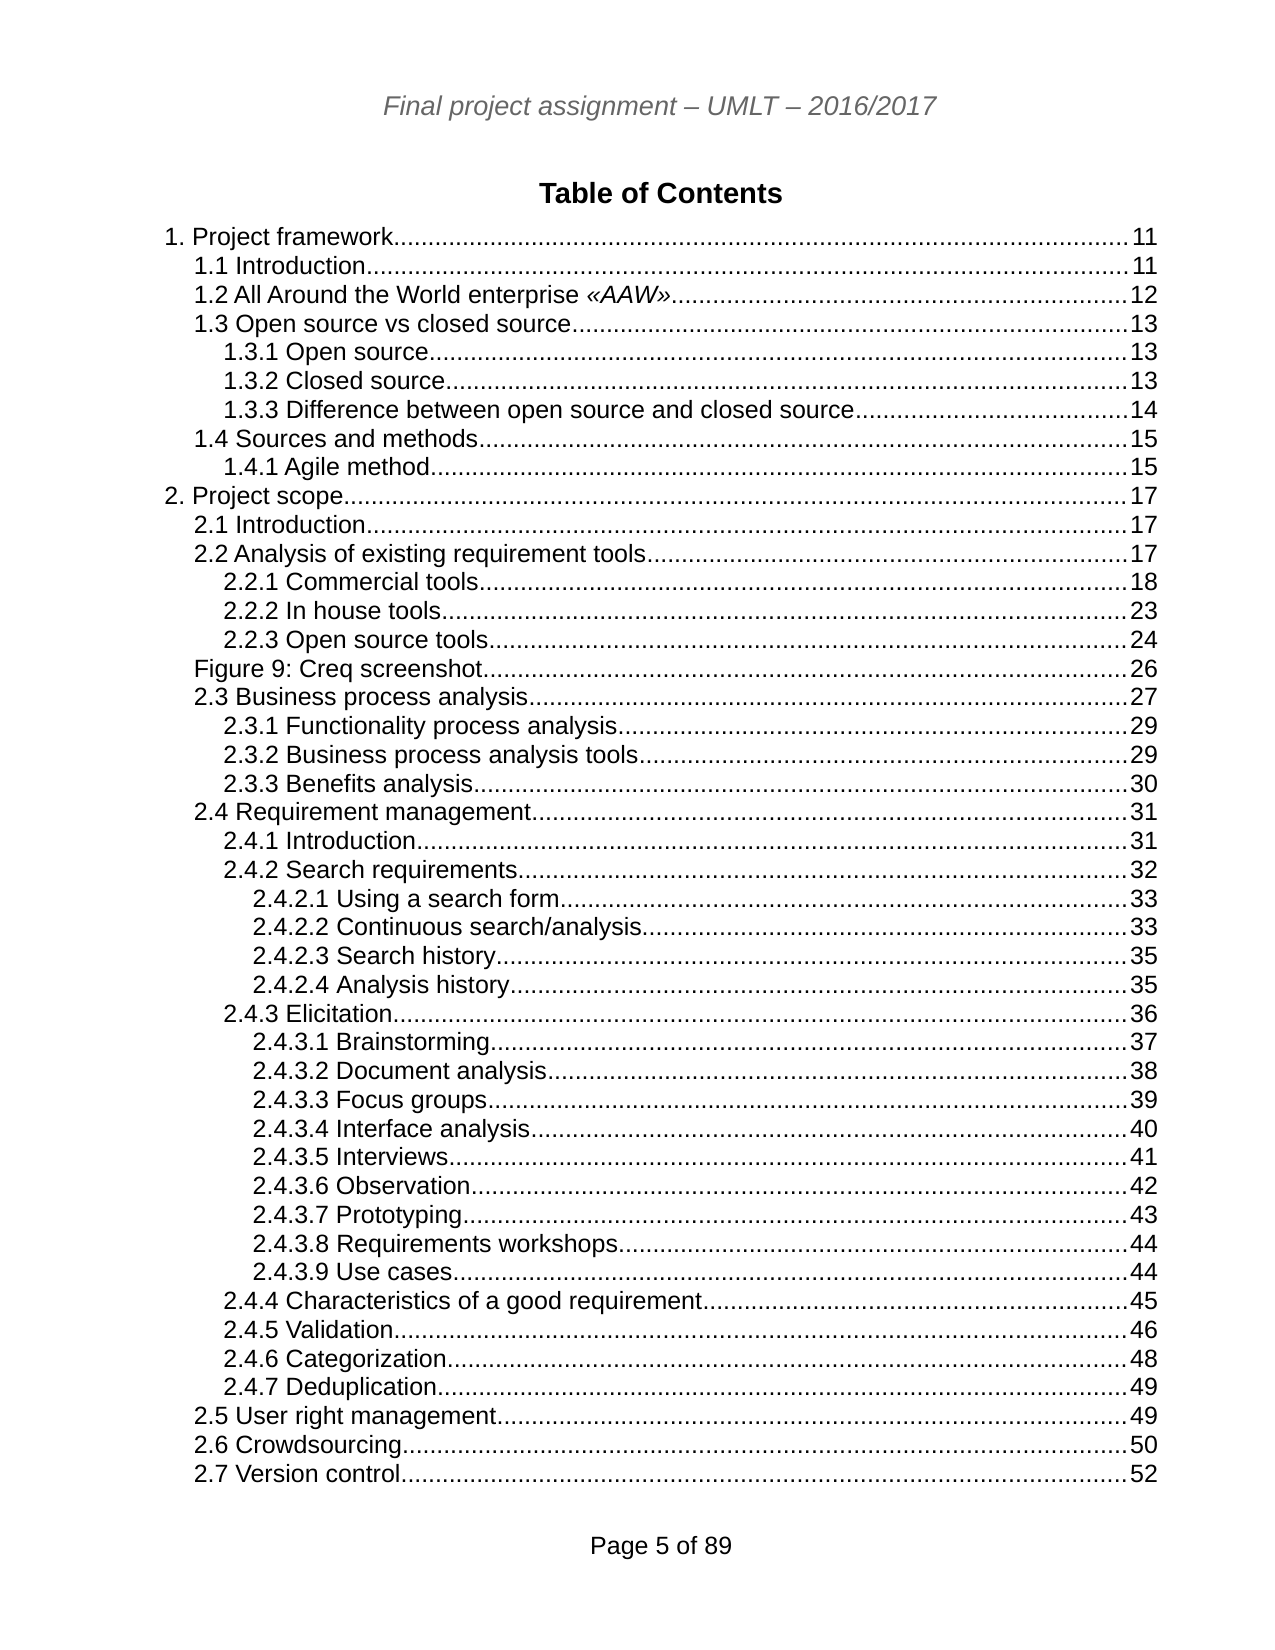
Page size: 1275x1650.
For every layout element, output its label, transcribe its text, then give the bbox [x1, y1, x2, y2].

text 1.3.2 Closed source 13 [223, 366, 1158, 395]
text 2.3.2 Business process analysis tools 29 [223, 740, 1158, 768]
text 2.3 Business process analysis 27 [193, 682, 1158, 711]
text 2.3.3 Benefits analysis 30 [223, 768, 1158, 797]
text 2.4.3.2 Document analysis 38 [252, 1056, 1158, 1085]
text 2.4.2.2 Continuous search/analysis 33 [252, 912, 1158, 941]
text 1.4 Sources and methods 15 [193, 423, 1158, 452]
text 2.4.3.5 Interviews 41 [252, 1142, 1158, 1171]
text 2.2 Analysis of existing requirement tools 17 [193, 538, 1158, 567]
text 1.1 Introduction 11 [193, 251, 1158, 280]
text 2.4.5 Validation 46 [223, 1315, 1158, 1343]
text 2.6 Crowdsourcing 50 [193, 1430, 1158, 1458]
text 2.2.2 In house tools 23 [223, 596, 1158, 625]
text 2.4.3.3 Focus groups 39 [252, 1085, 1158, 1113]
text 1.2 All Around the World enterprise «AAW» 12 [193, 280, 1158, 308]
text 2.4.4 Characteristics of a good requirement 45 [223, 1286, 1158, 1315]
text 2.1 Introduction 17 [193, 510, 1158, 538]
text 2.4.3.1 Brainstorming 37 [252, 1027, 1158, 1056]
text 2.4.3 Elicitation 36 [223, 998, 1158, 1027]
text 2.4.6 Categorization 48 [223, 1343, 1158, 1372]
text 2. Project scope 17 [164, 481, 1158, 510]
text 2.4 Requirement management 31 [193, 797, 1158, 826]
subtitle Table of Contents [164, 176, 1158, 210]
text 2.4.2 Search requirements 32 [223, 855, 1158, 883]
text 2.4.3.9 Use cases 44 [252, 1257, 1158, 1286]
text 2.7 Version control 52 [193, 1458, 1158, 1487]
text 1.4.1 Agile method 15 [223, 452, 1158, 481]
text 2.3.1 Functionality process analysis 29 [223, 711, 1158, 740]
text 2.4.3.6 Observation 42 [252, 1171, 1158, 1200]
text 2.5 User right management 49 [193, 1401, 1158, 1430]
text 2.4.3.8 Requirements workshops 44 [252, 1228, 1158, 1257]
text 1.3 Open source vs closed source 13 [193, 308, 1158, 337]
text 2.4.1 Introduction 31 [223, 826, 1158, 855]
text 1. Project framework 11 [164, 222, 1158, 251]
text 2.2.3 Open source tools 24 [223, 625, 1158, 653]
text 2.4.3.7 Prototyping 43 [252, 1200, 1158, 1228]
text Figure 9: Creq screenshot 26 [193, 653, 1158, 682]
text 2.4.2.3 Search history 35 [252, 941, 1158, 970]
text 2.4.2.1 Using a search form 33 [252, 883, 1158, 912]
text 2.4.2.4 Analysis history 35 [252, 970, 1158, 998]
text 2.4.3.4 Interface analysis 40 [252, 1113, 1158, 1142]
text 1.3.1 Open source 13 [223, 337, 1158, 366]
text 2.4.7 Deduplication 49 [223, 1372, 1158, 1401]
text 2.2.1 Commercial tools 18 [223, 567, 1158, 596]
text 1.3.3 Difference between open source and closed source 14 [223, 395, 1158, 423]
